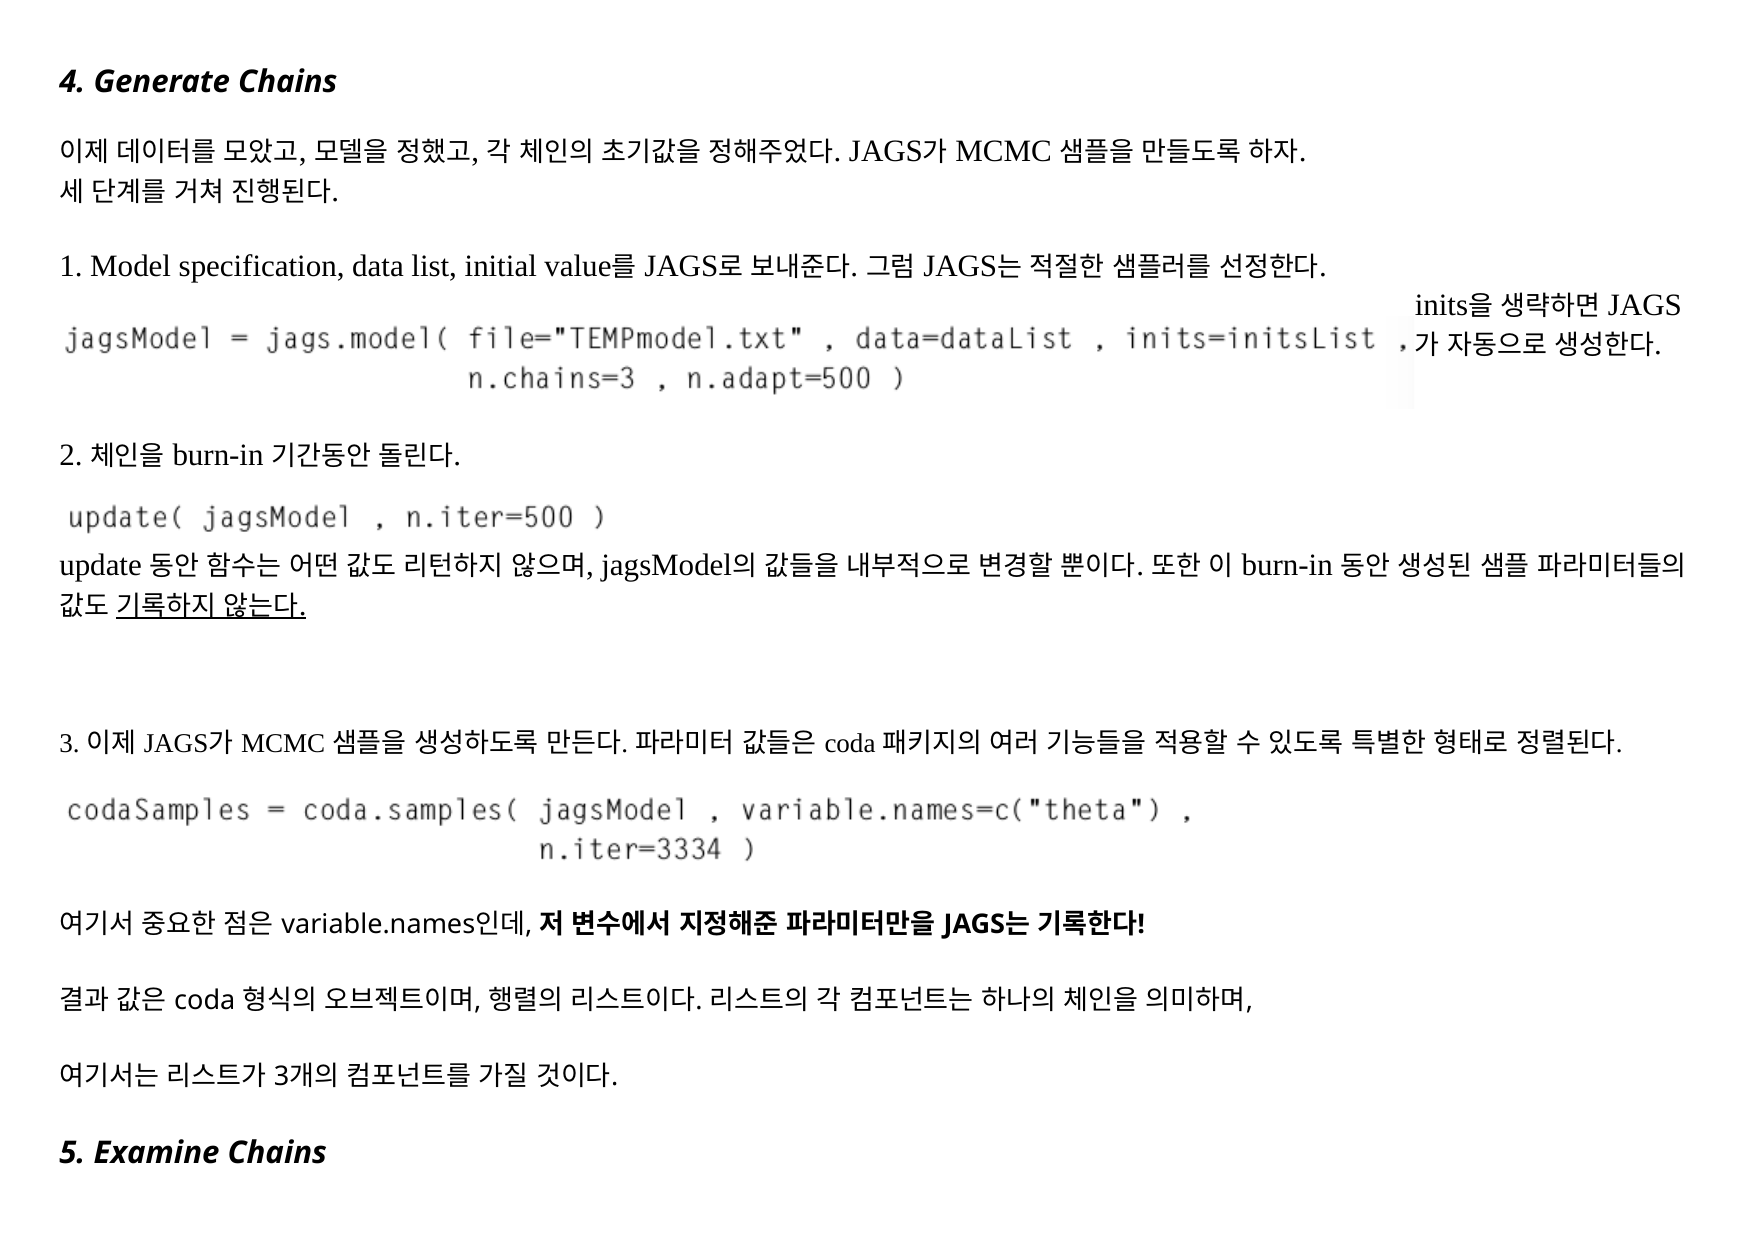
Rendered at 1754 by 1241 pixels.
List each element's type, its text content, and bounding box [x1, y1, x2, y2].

text inits을 생략하면 JAGS가 자동으로 생성한다. [59, 284, 1695, 362]
picture [50, 316, 1415, 409]
text 4. Generate Chains [59, 59, 1695, 102]
text 여기서 중요한 점은 variable.names인데, 저 변수에서 지정해준 파라미터만을 JAGS는 기록한다! [59, 902, 1695, 941]
text 이제 데이터를 모았고, 모델을 정했고, 각 체인의 초기값을 정해주었다. JAGS가 MCMC 샘플을 만들도록 하자. [59, 130, 1695, 170]
text update 동안 함수는 어떤 값도 리턴하지 않으며, jagsModel의 값들을 내부적으로 변경할 뿐이다. 또한 이 burn-in 동안 생성된 샘플 파라미터들의 값도 기록하지 않는다. [59, 544, 1695, 623]
text 결과 값은 coda 형식의 오브젝트이며, 행렬의 리스트이다. 리스트의 각 컴포넌트는 하나의 체인을 의미하며, [59, 978, 1695, 1017]
text 세 단계를 거쳐 진행된다. [59, 170, 1695, 209]
text 1. Model specification, data list, initial value를 JAGS로 보내준다. 그럼 JAGS는 적절한 샘플러를 선정한다. [59, 244, 1695, 284]
picture [61, 785, 1205, 875]
text 5. Examine Chains [59, 1130, 1695, 1173]
text 3. 이제 JAGS가 MCMC 샘플을 생성하도록 만든다. 파라미터 값들은 coda 패키지의 여러 기능들을 적용할 수 있도록 특별한 형태로 정렬된다. [59, 721, 1695, 760]
picture [58, 497, 614, 543]
text 여기서는 리스트가 3개의 컴포넌트를 가질 것이다. [59, 1054, 1695, 1093]
text 2. 체인을 burn-in 기간동안 돌린다. [59, 434, 1695, 473]
